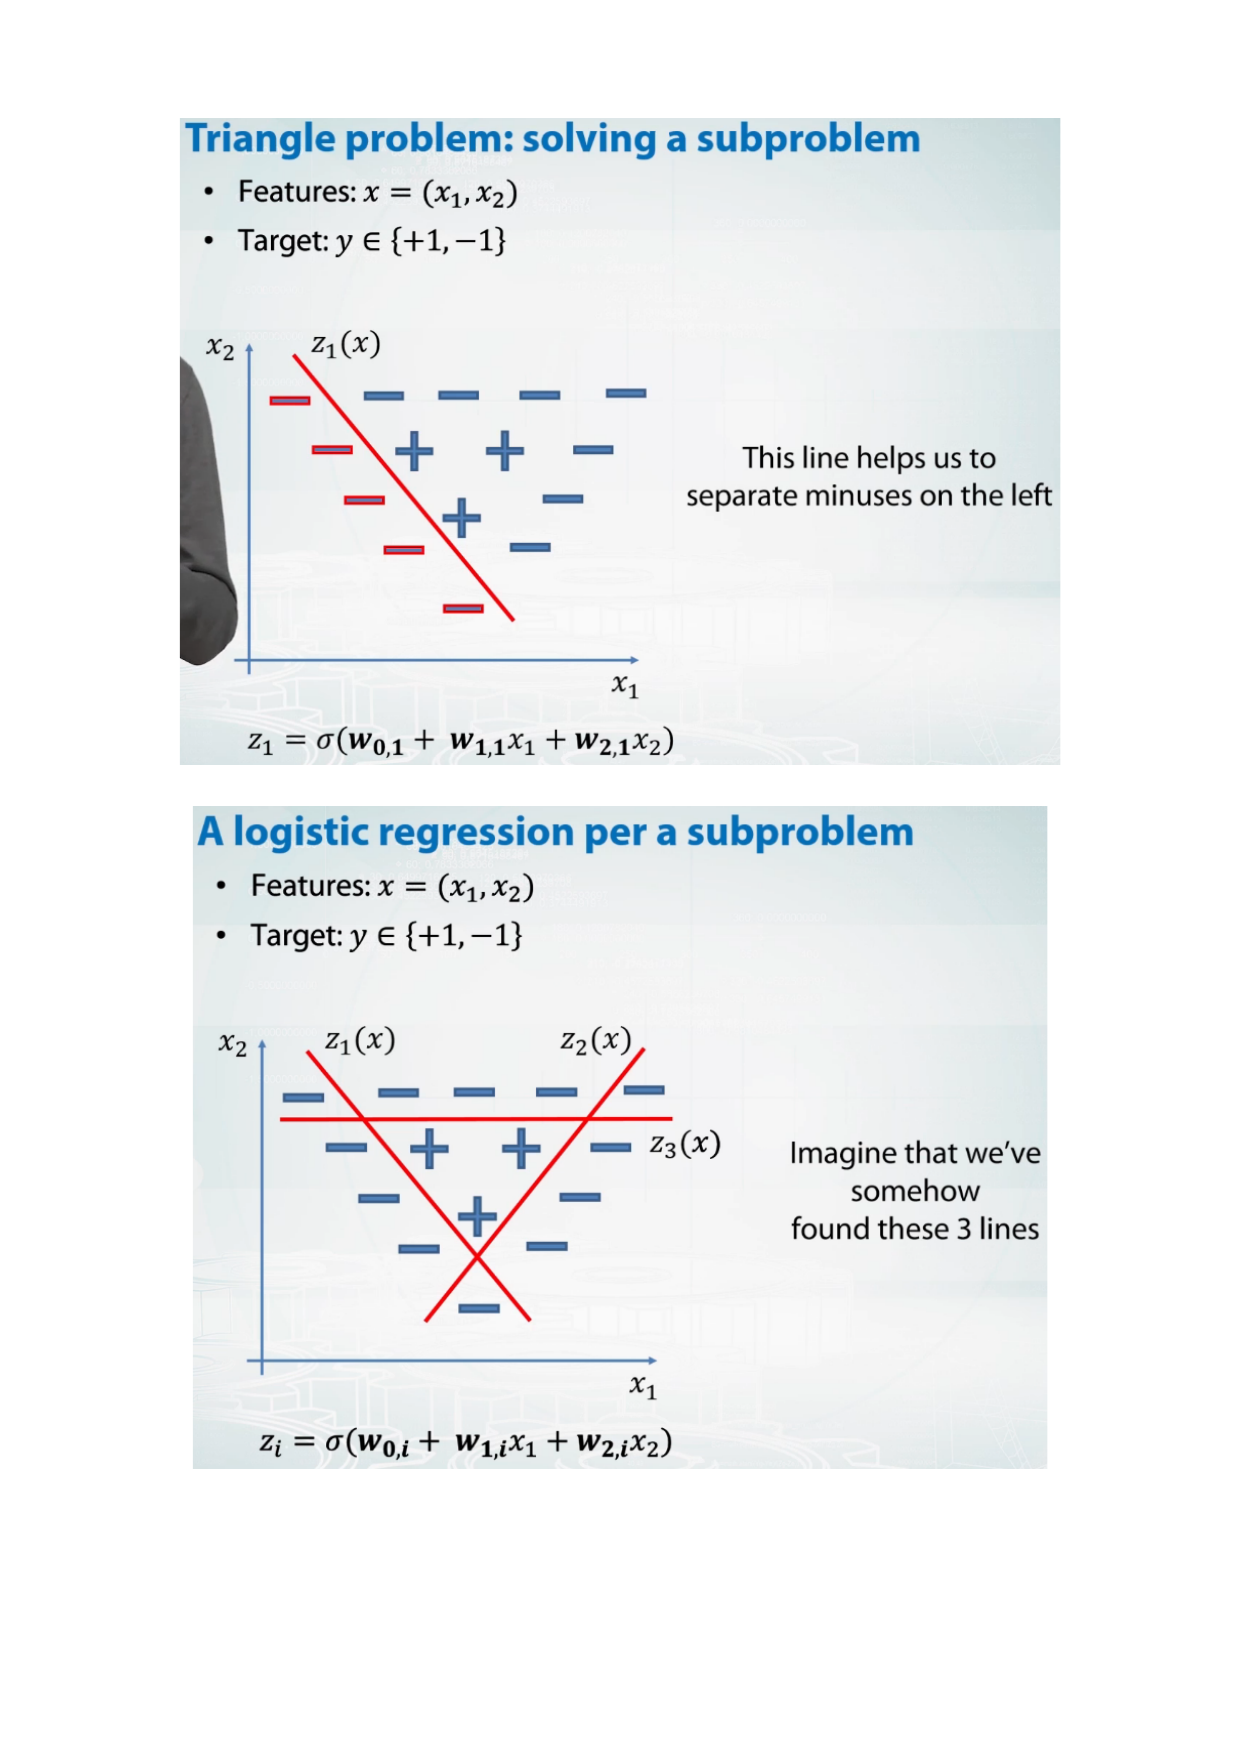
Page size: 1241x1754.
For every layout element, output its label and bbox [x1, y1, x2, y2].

picture [179, 118, 1061, 765]
picture [192, 806, 1048, 1469]
